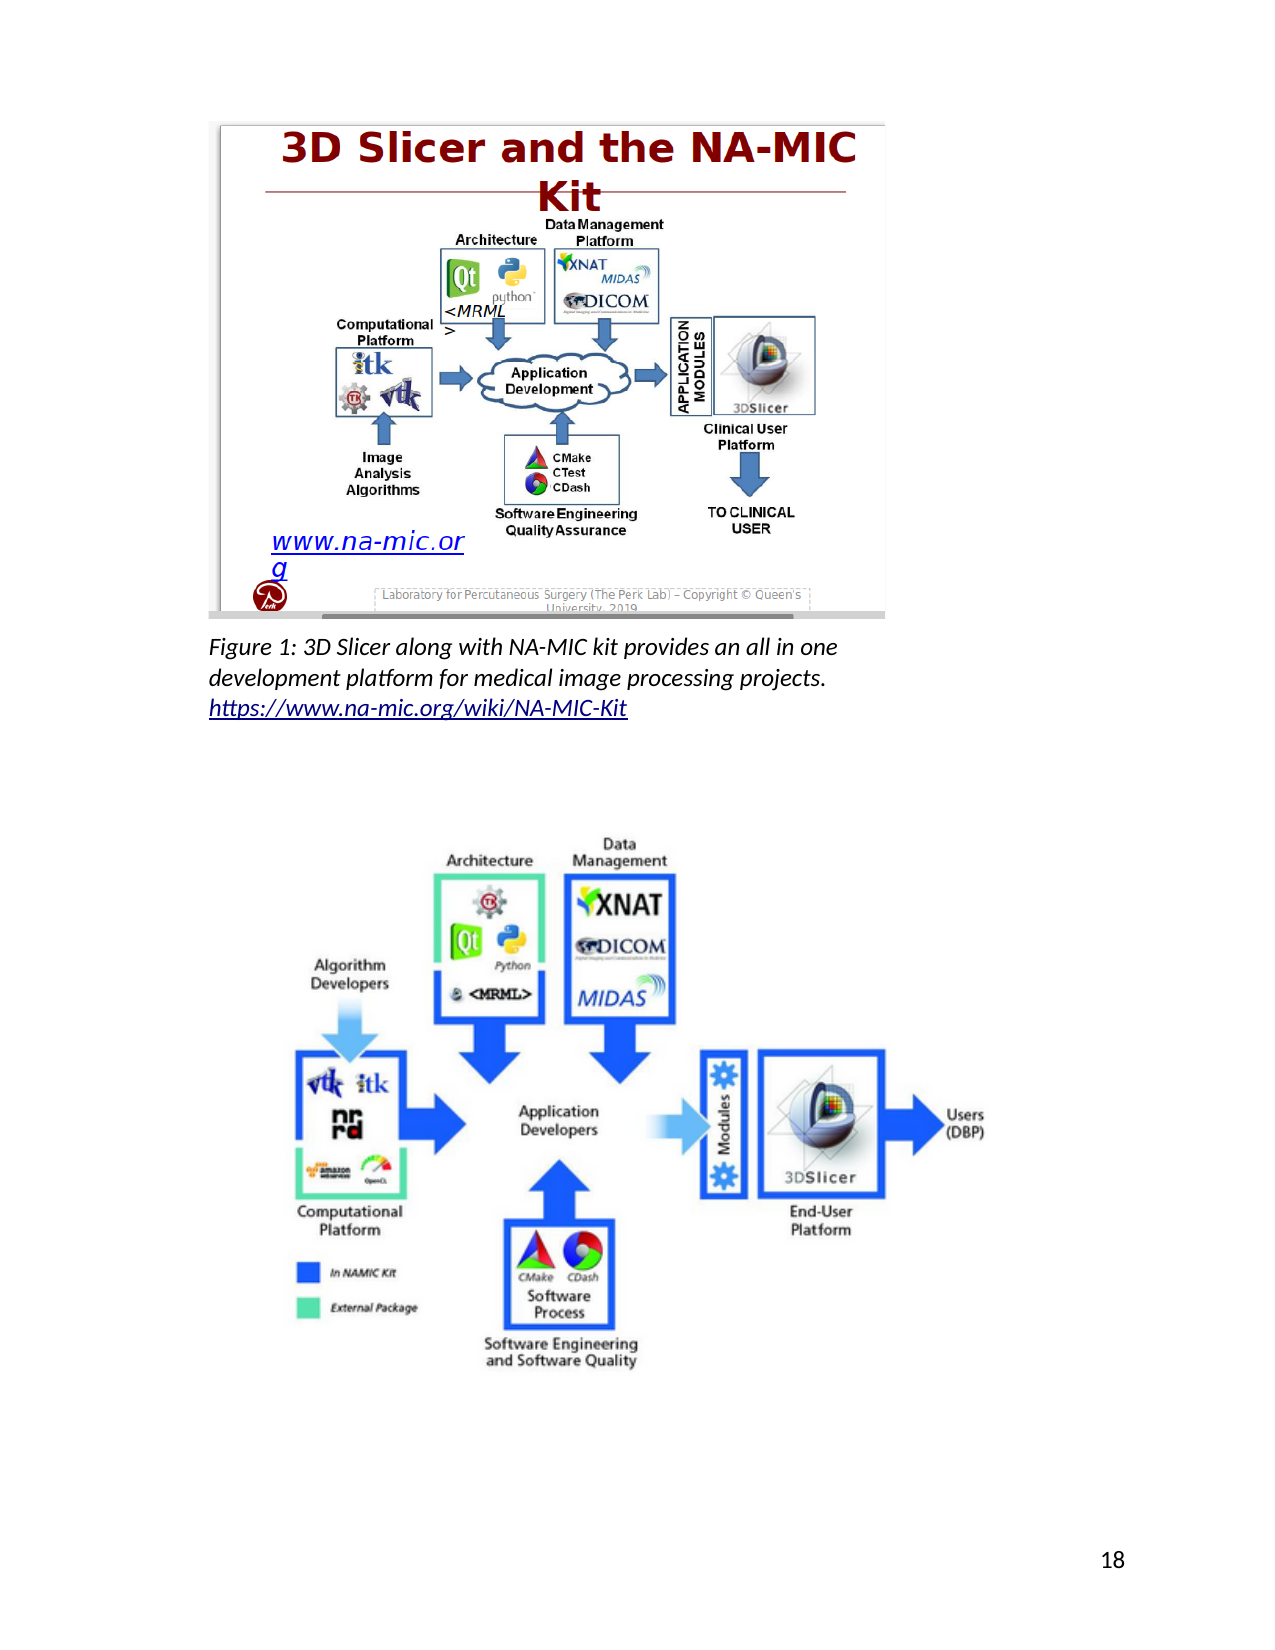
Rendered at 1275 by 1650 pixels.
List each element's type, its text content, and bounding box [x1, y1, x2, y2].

text Figure 1: 3D Slicer along with NA-MIC kit provides an all in one development platform for medical image processing projects. https://www.na-mic.org/wiki/NA-MIC-Kit [208, 121, 885, 723]
picture [246, 781, 1029, 1433]
picture [812, 597, 886, 619]
